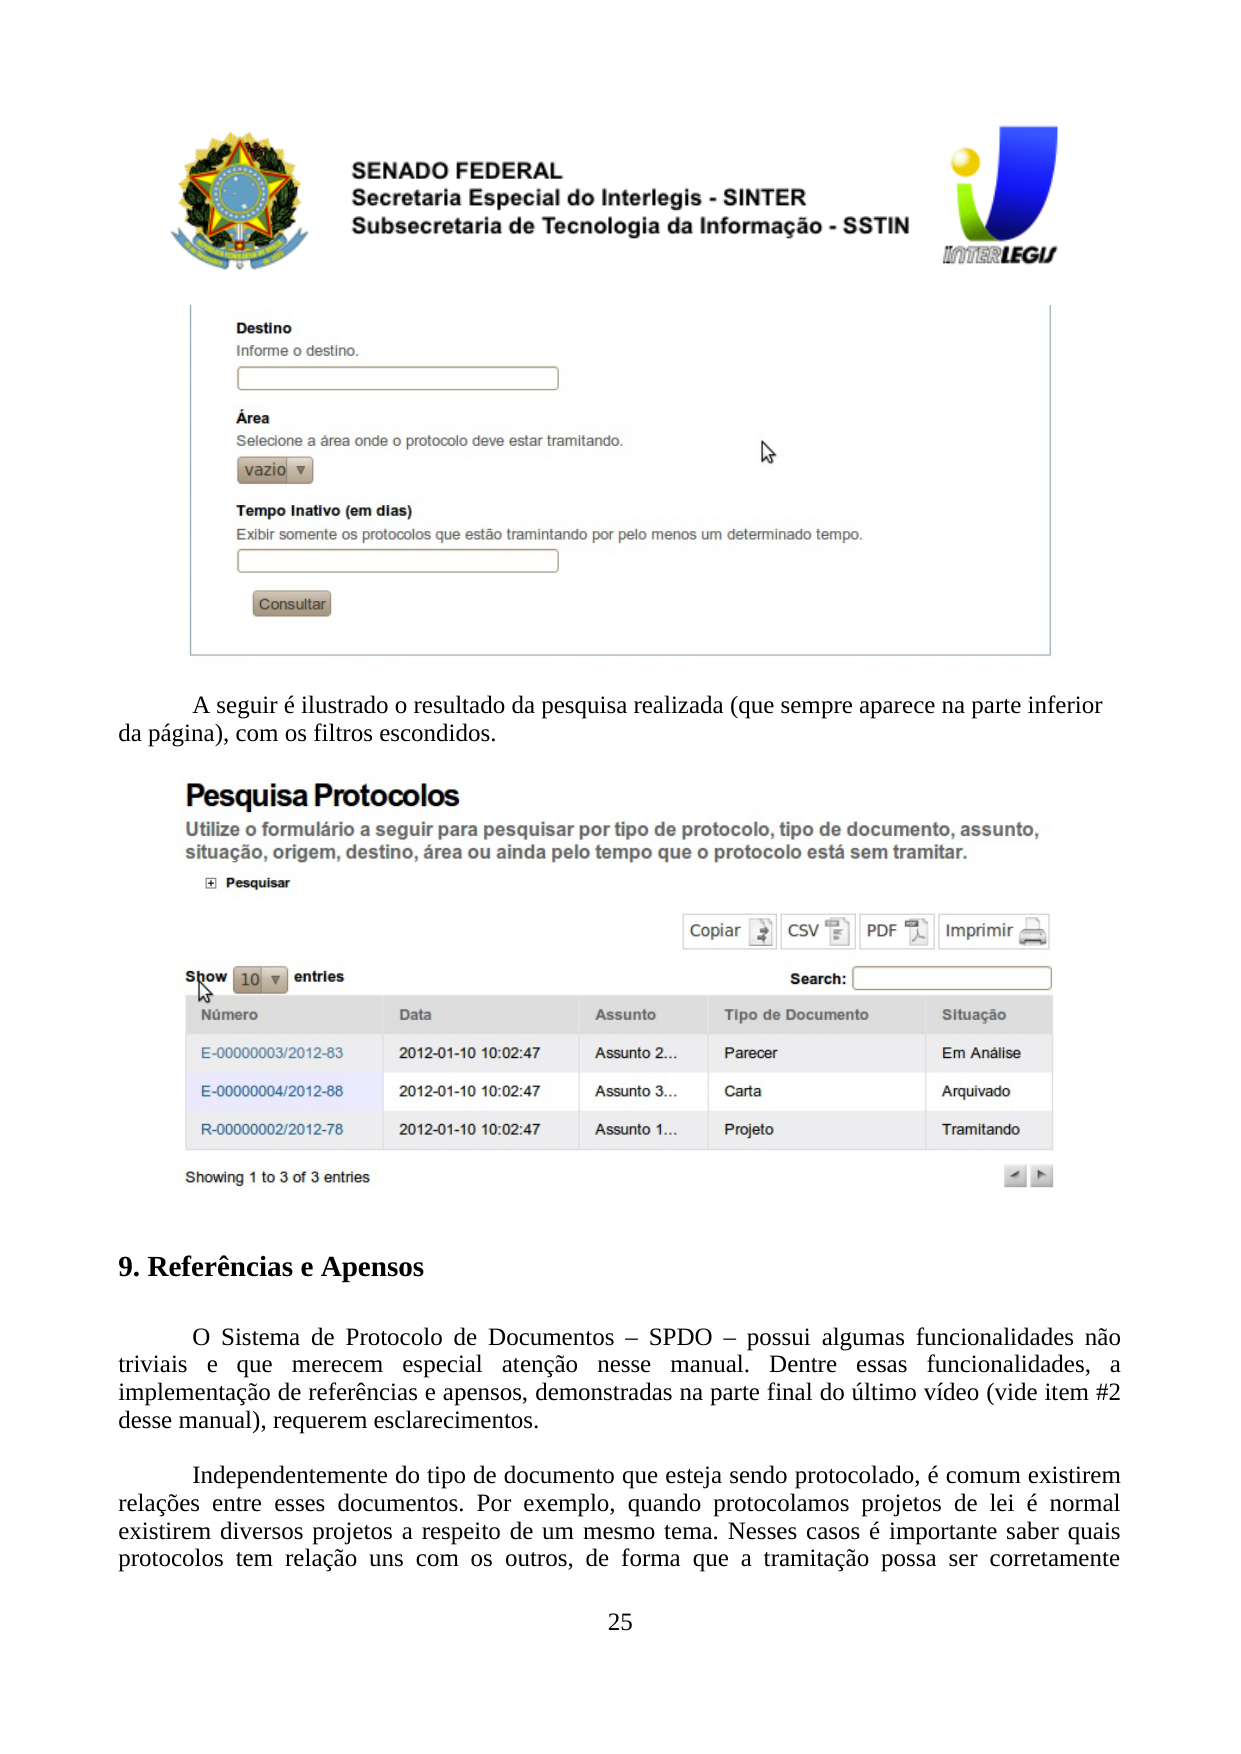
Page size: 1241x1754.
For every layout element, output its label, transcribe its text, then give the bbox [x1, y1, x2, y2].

subtitle 9. Referências e Apensos [118, 1250, 1122, 1283]
text O Sistema de Protocolo de Documentos – SPDO – possui algumas funcionalidades não triviais e que merecem especial atenção nesse manual. Dentre essas funcionalidades, a implementação de referências e apensos, demonstradas na parte final do último vídeo (vide item #2 desse manual), requerem esclarecimentos. [118, 1323, 1122, 1434]
text Independentemente do tipo de documento que esteja sendo protocolado, é comum existirem relações entre esses documentos. Por exemplo, quando protocolamos projetos de lei é normal existirem diversos projetos a respeito de um mesmo tema. Nesses casos é importante saber quais protocolos tem relação uns com os outros, de forma que a tramitação possa ser corretamente [118, 1461, 1122, 1572]
text A seguir é ilustrado o resultado da pesquisa realizada (que sempre aparece na parte inferior da página), com os filtros escondidos. [118, 691, 1122, 746]
picture [177, 305, 1063, 664]
picture [163, 118, 1078, 276]
picture [177, 774, 1063, 1198]
